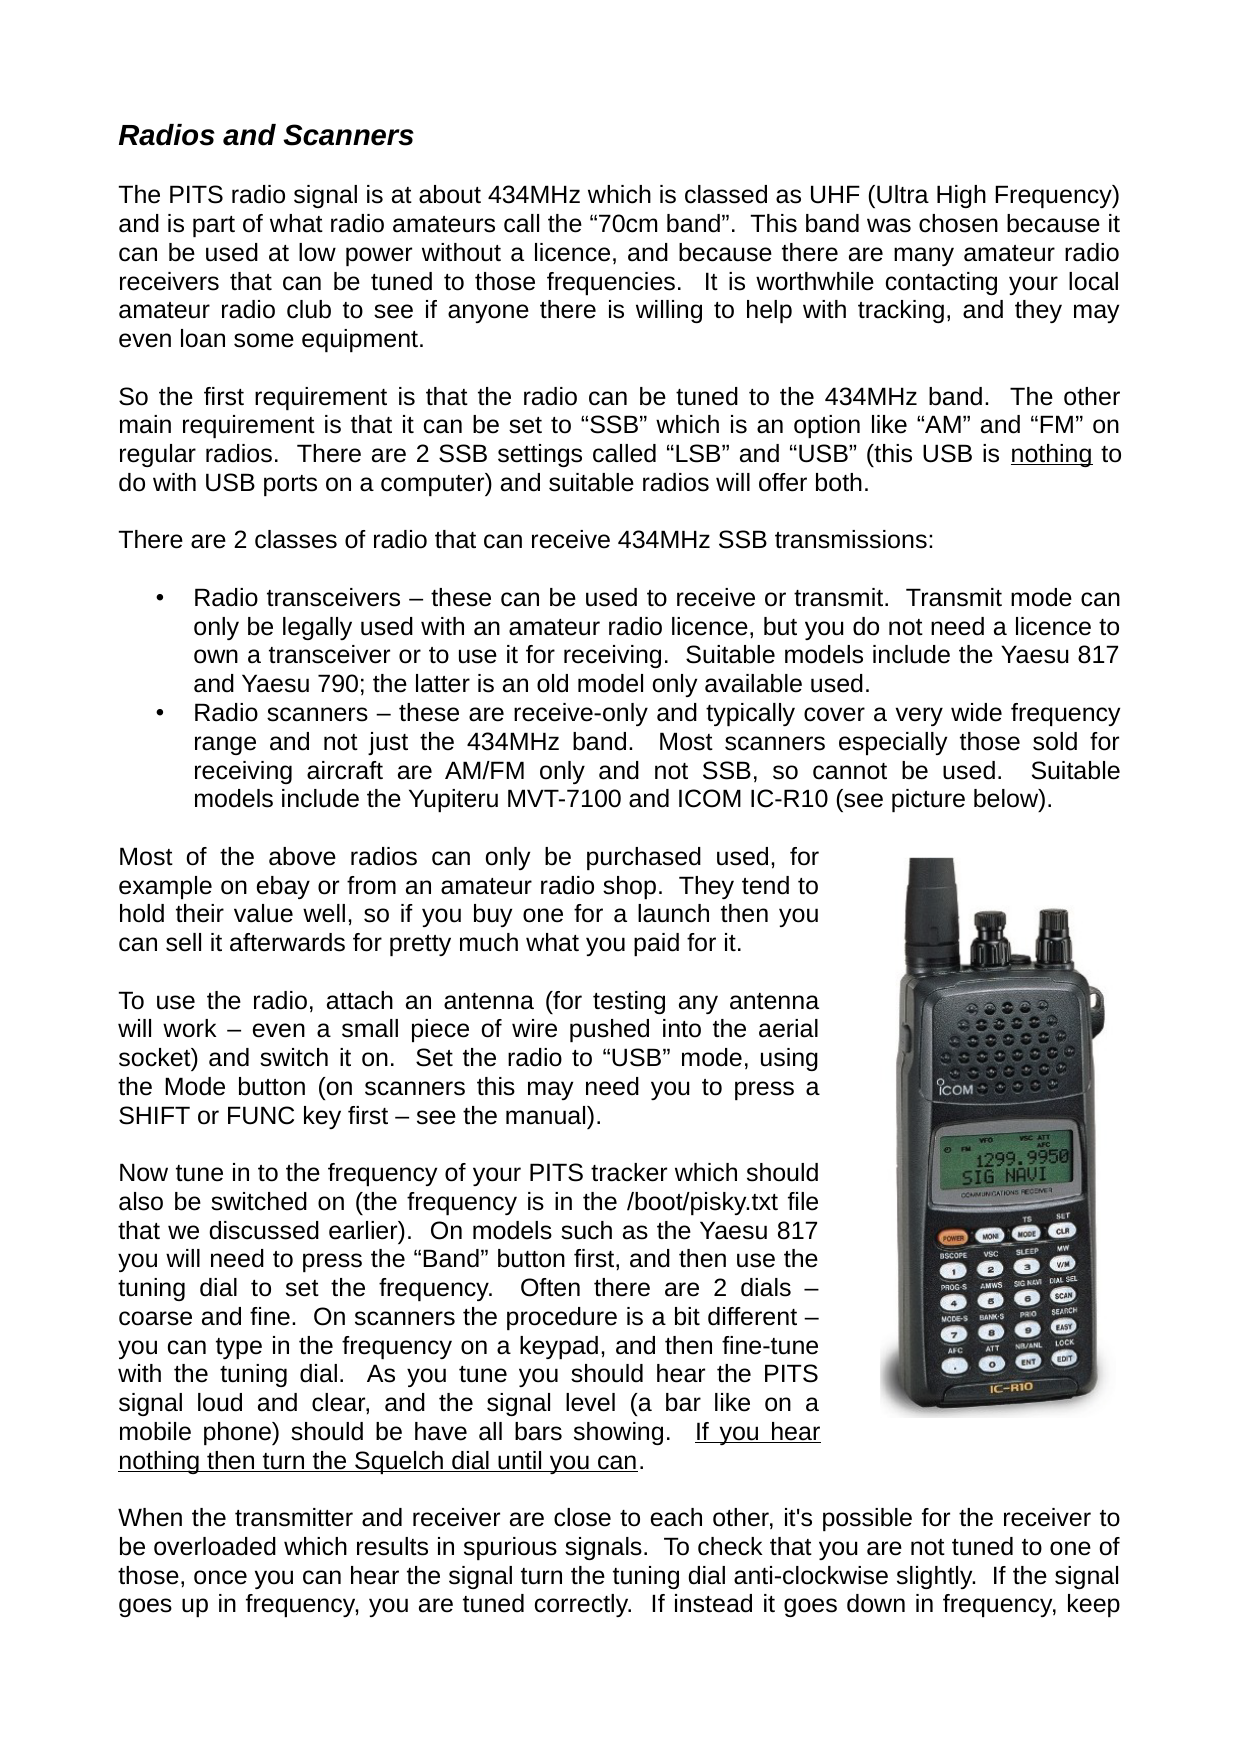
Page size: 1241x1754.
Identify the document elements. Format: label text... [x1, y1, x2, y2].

text To use the radio, attach an antenna (for testing any antenna will work – even a small piece of wire pushed into the aerial socket) and switch it on. Set the radio to “USB” mode, using the Mode button (on scanners this may need you to press a SHIFT or FUNC key first – see the manual). [118, 986, 879, 1129]
list Radio transceivers – these can be used to receive or transmit. Transmit mode can only be legally used with an amateur radio licence, but you do not need a licence to own a transceiver or to use it for receiving. Suitable models include the Yaesu 817 and Yaesu 790; the latter is an old model only available used. [156, 583, 1122, 698]
text Most of the above radios can only be purchased used, for example on ebay or from an amateur radio shop. They tend to hold their value well, so if you buy one for a launch then you can sell it afterwards for pretty much what you paid for it. [118, 842, 1122, 957]
text The PITS radio signal is at about 434MHz which is classed as UHF (Ultra High Frequency) and is part of what radio amateurs call the “70cm band”. This band was chosen because it can be used at low power without a licence, and because there are many amateur radio receivers that can be tuned to those frequencies. It is worthwhile contacting your local amateur radio club to see if anyone there is willing to help with tracking, and they may even loan some equipment. [118, 180, 1122, 353]
text Now tune in to the frequency of your PITS tracker which should also be switched on (the frequency is in the /boot/pisky.txt file that we discussed earlier). On models such as the Yaesu 817 you will need to press the “Band” button first, and then use the tuning dial to set the frequency. Often there are 2 dials – coarse and fine. On scanners the procedure is a bit different – you can type in the frequency on a keypad, and then fine-tune with the tuning dial. As you tune you should hear the PITS signal loud and clear, and the signal level (a bar like on a mobile phone) should be have all bars showing. If you hear nothing then turn the Squelch dial until you can. [118, 1158, 1122, 1474]
text Radios and Scanners [118, 118, 1122, 152]
list Radio scanners – these are receive-only and typically cover a very wide frequency range and not just the 434MHz band. Most scanners especially those sold for receiving aircraft are AM/FM only and not SSB, so cannot be used. Suitable models include the Yupiteru MVT-7100 and ICOM IC-R10 (see picture below). [156, 698, 1122, 813]
text There are 2 classes of radio that can receive 434MHz SSB transmissions: [118, 525, 1122, 554]
text When the transmitter and receiver are close to each other, it's possible for the receiver to be overloaded which results in spurious signals. To check that you are not tuned to one of those, once you can hear the signal turn the tuning dial anti-clockwise slightly. If the signal goes up in frequency, you are tuned correctly. If instead it goes down in frequency, keep [118, 1503, 1122, 1618]
text So the first requirement is that the radio can be tuned to the 434MHz band. The other main requirement is that it can be set to “SSB” which is an option like “AM” and “FM” on regular radios. There are 2 SSB settings called “LSB” and “USB” (this USB is nothing to do with USB ports on a computer) and suitable radios will offer both. [118, 382, 1122, 497]
